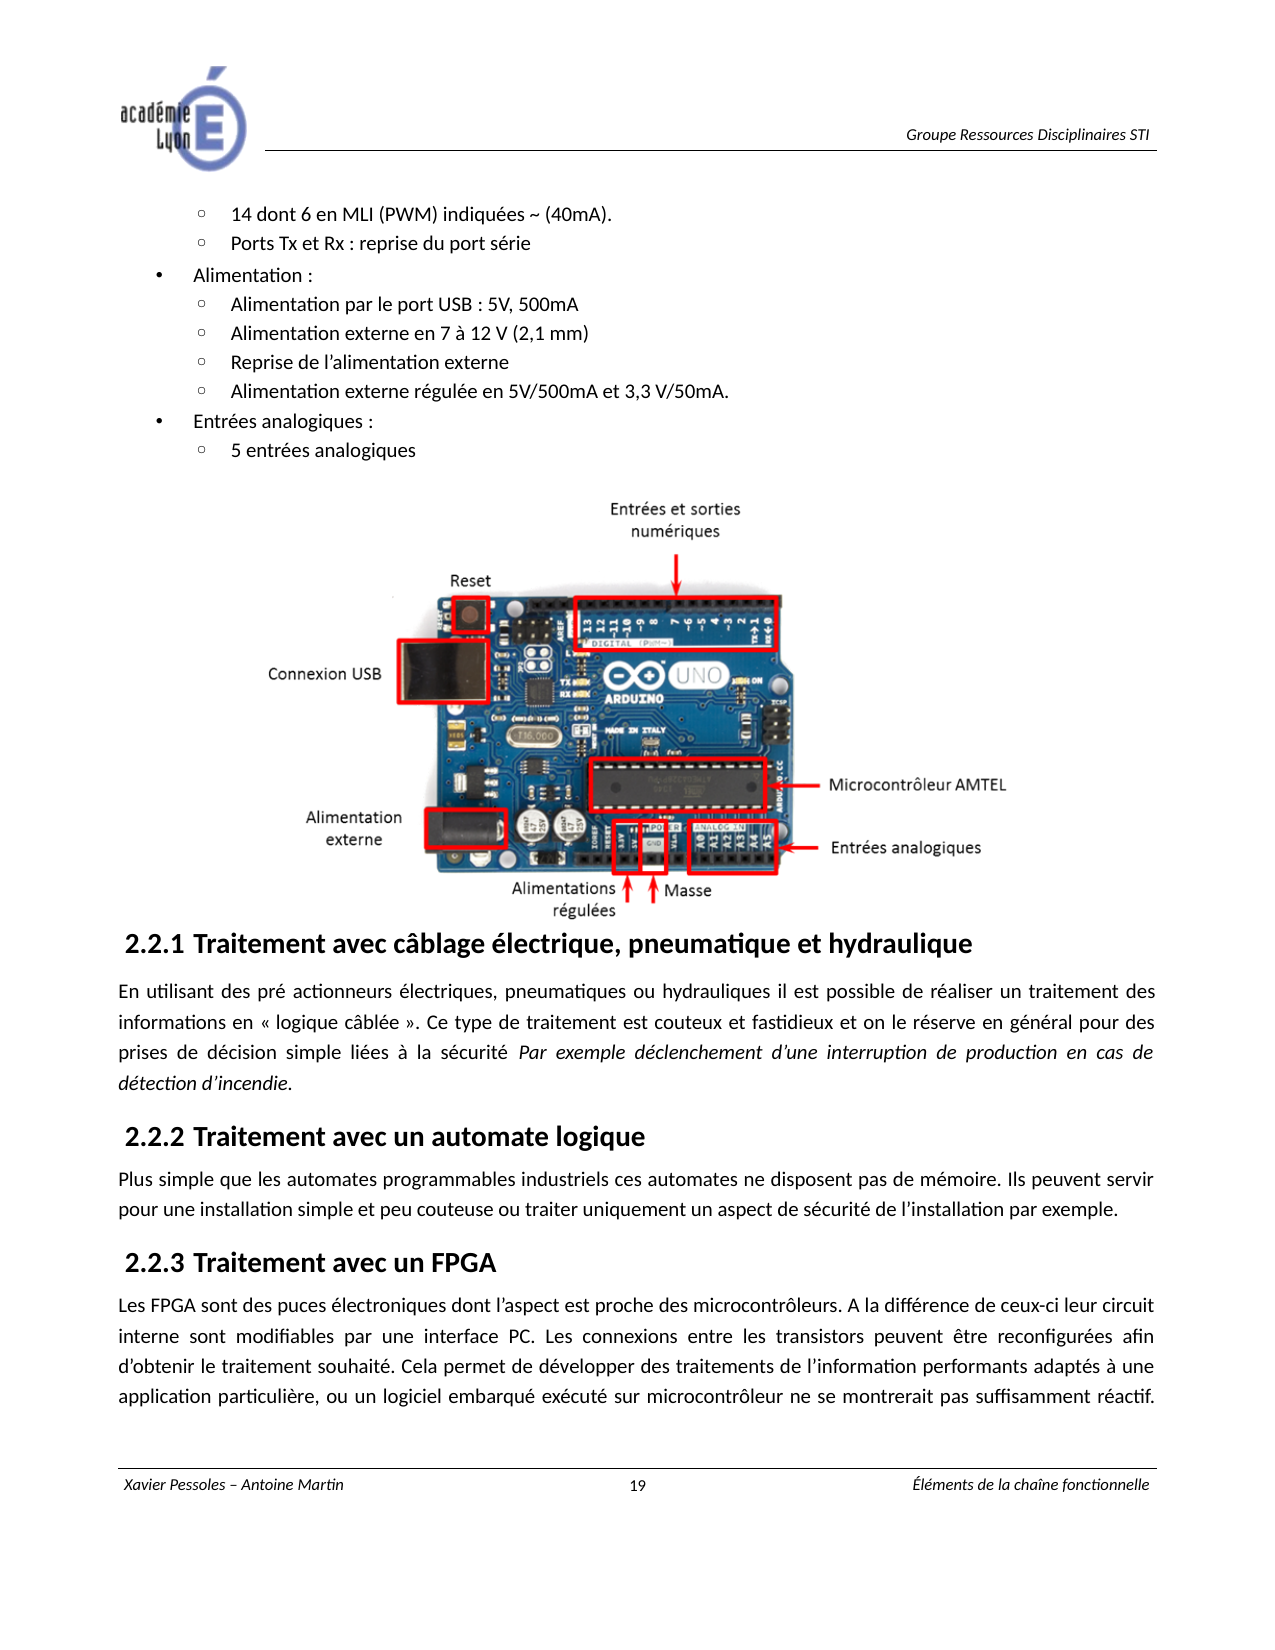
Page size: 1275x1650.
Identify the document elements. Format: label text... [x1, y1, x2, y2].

picture [268, 501, 1007, 920]
list Alimentation externe en 7 à 12 V (2,1 mm) [193, 320, 1157, 346]
list Alimentation externe régulée en 5V/500mA et 3,3 V/50mA. [193, 379, 1157, 404]
list Alimentation : [156, 262, 1157, 287]
text Plus simple que les automates programmables industriels ces automates ne disposent pas de mémoire. Ils peuvent servir pour une installation simple et peu couteuse ou traiter uniquement un aspect de sécurité de l’installation par exemple. [118, 1166, 1157, 1222]
list Ports Tx et Rx : reprise du port série [193, 230, 1157, 255]
list Entrées analogiques : [156, 408, 1157, 433]
subtitle Traitement avec un FPGA [118, 1244, 1157, 1280]
list Alimentation par le port USB : 5V, 500mA [193, 291, 1157, 317]
picture [121, 66, 247, 173]
text En utilisant des pré actionneurs électriques, pneumatiques ou hydrauliques il est possible de réaliser un traitement des informations en « logique câblée ». Ce type de traitement est couteux et fastidieux et on le réserve en général pour des prises de décision simple liées à la sécurité Par exemple déclenchement d’une interruption de production en cas de détection d’incendie. [118, 979, 1157, 1095]
subtitle Traitement avec câblage électrique, pneumatique et hydraulique [118, 516, 1157, 961]
text Les FPGA sont des puces électroniques dont l’aspect est proche des microcontrôleurs. A la différence de ceux-ci leur circuit interne sont modifiables par une interface PC. Les connexions entre les transistors peuvent être reconfigurées afin d’obtenir le traitement souhaité. Cela permet de développer des traitements de l’information performants adaptés à une application particulière, ou un logiciel embarqué exécuté sur microcontrôleur ne se montrerait pas suffisamment réactif. [118, 1292, 1157, 1409]
subtitle Traitement avec un automate logique [118, 1118, 1157, 1153]
list Reprise de l’alimentation externe [193, 349, 1157, 375]
list 14 dont 6 en MLI (PWM) indiquées ~ (40mA). [193, 201, 1157, 226]
list 5 entrées analogiques [193, 437, 1157, 462]
